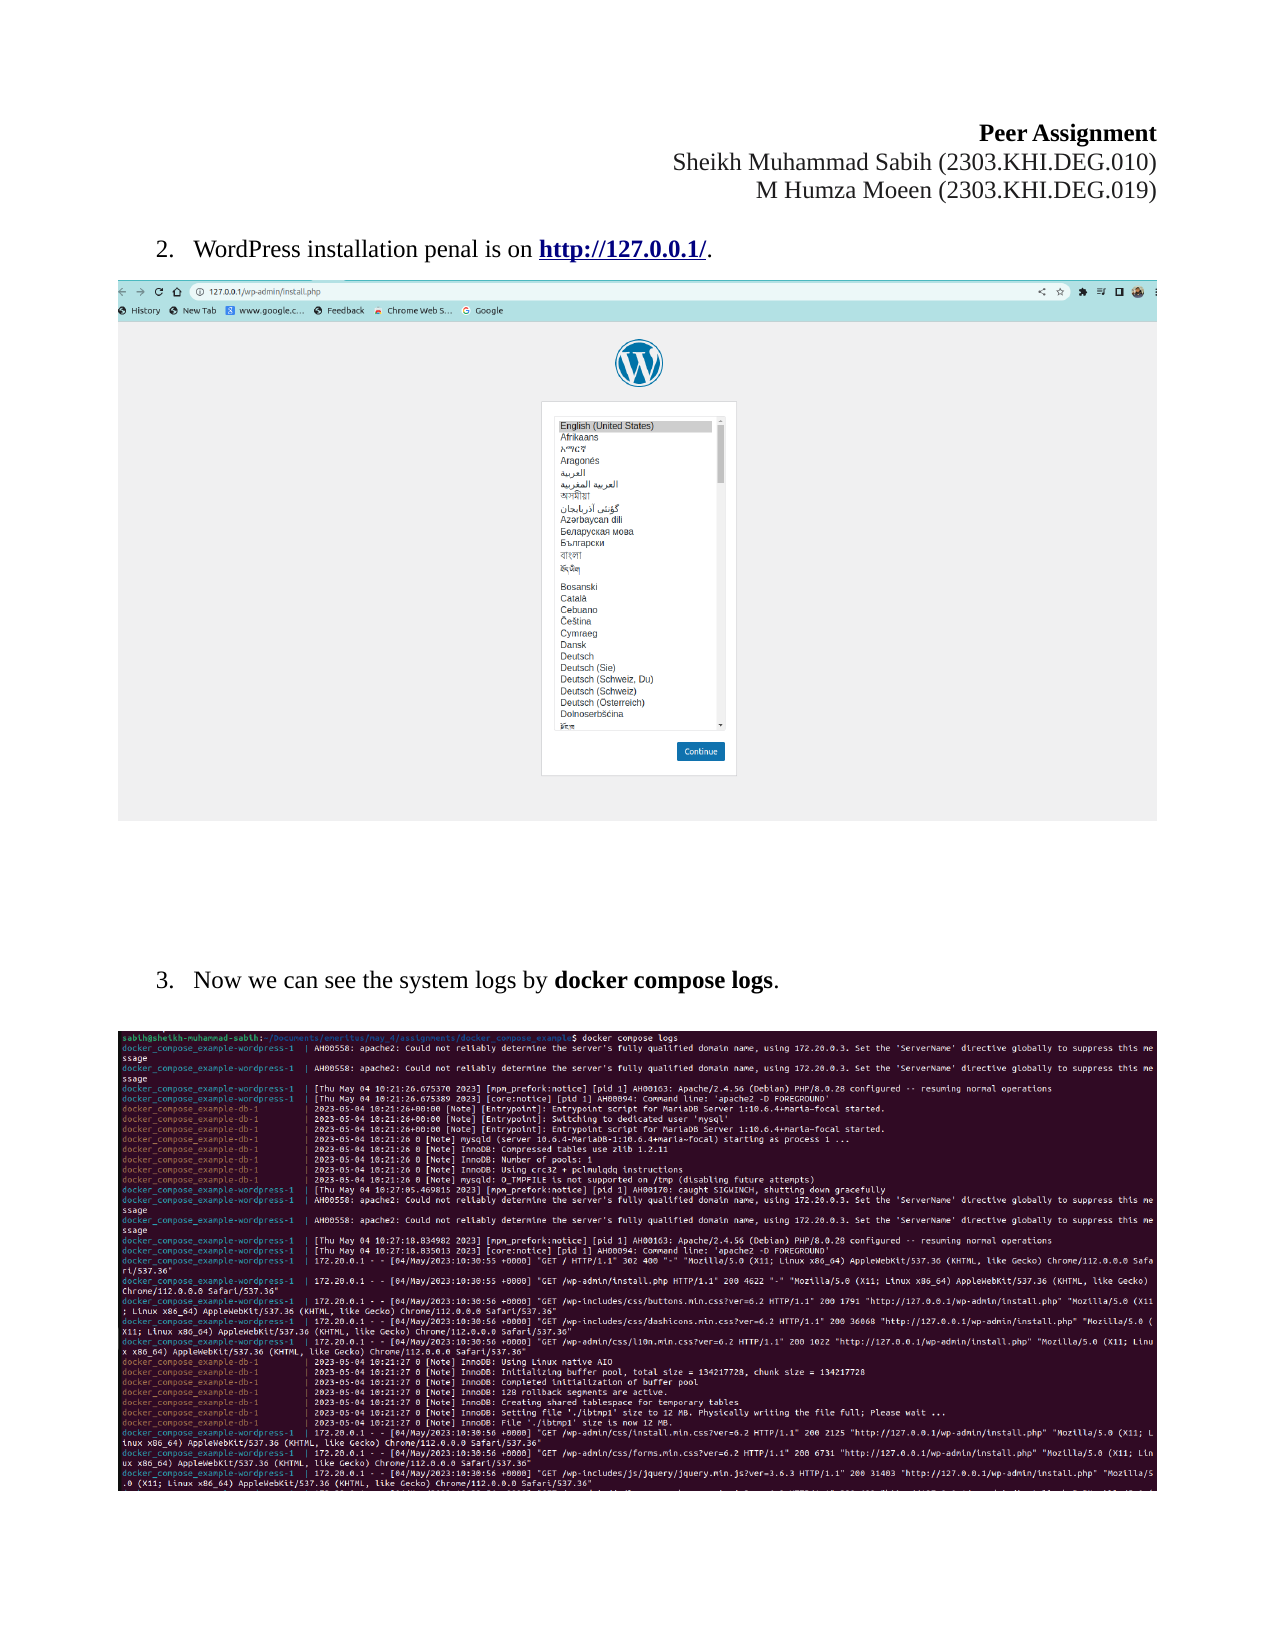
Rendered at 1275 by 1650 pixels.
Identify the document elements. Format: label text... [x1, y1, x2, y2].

picture [118, 280, 1157, 821]
list Now we can see the system logs by docker compose logs. [156, 965, 1157, 993]
picture [118, 1031, 1157, 1491]
list WordPress installation penal is on http://127.0.0.1/. [156, 234, 1157, 263]
